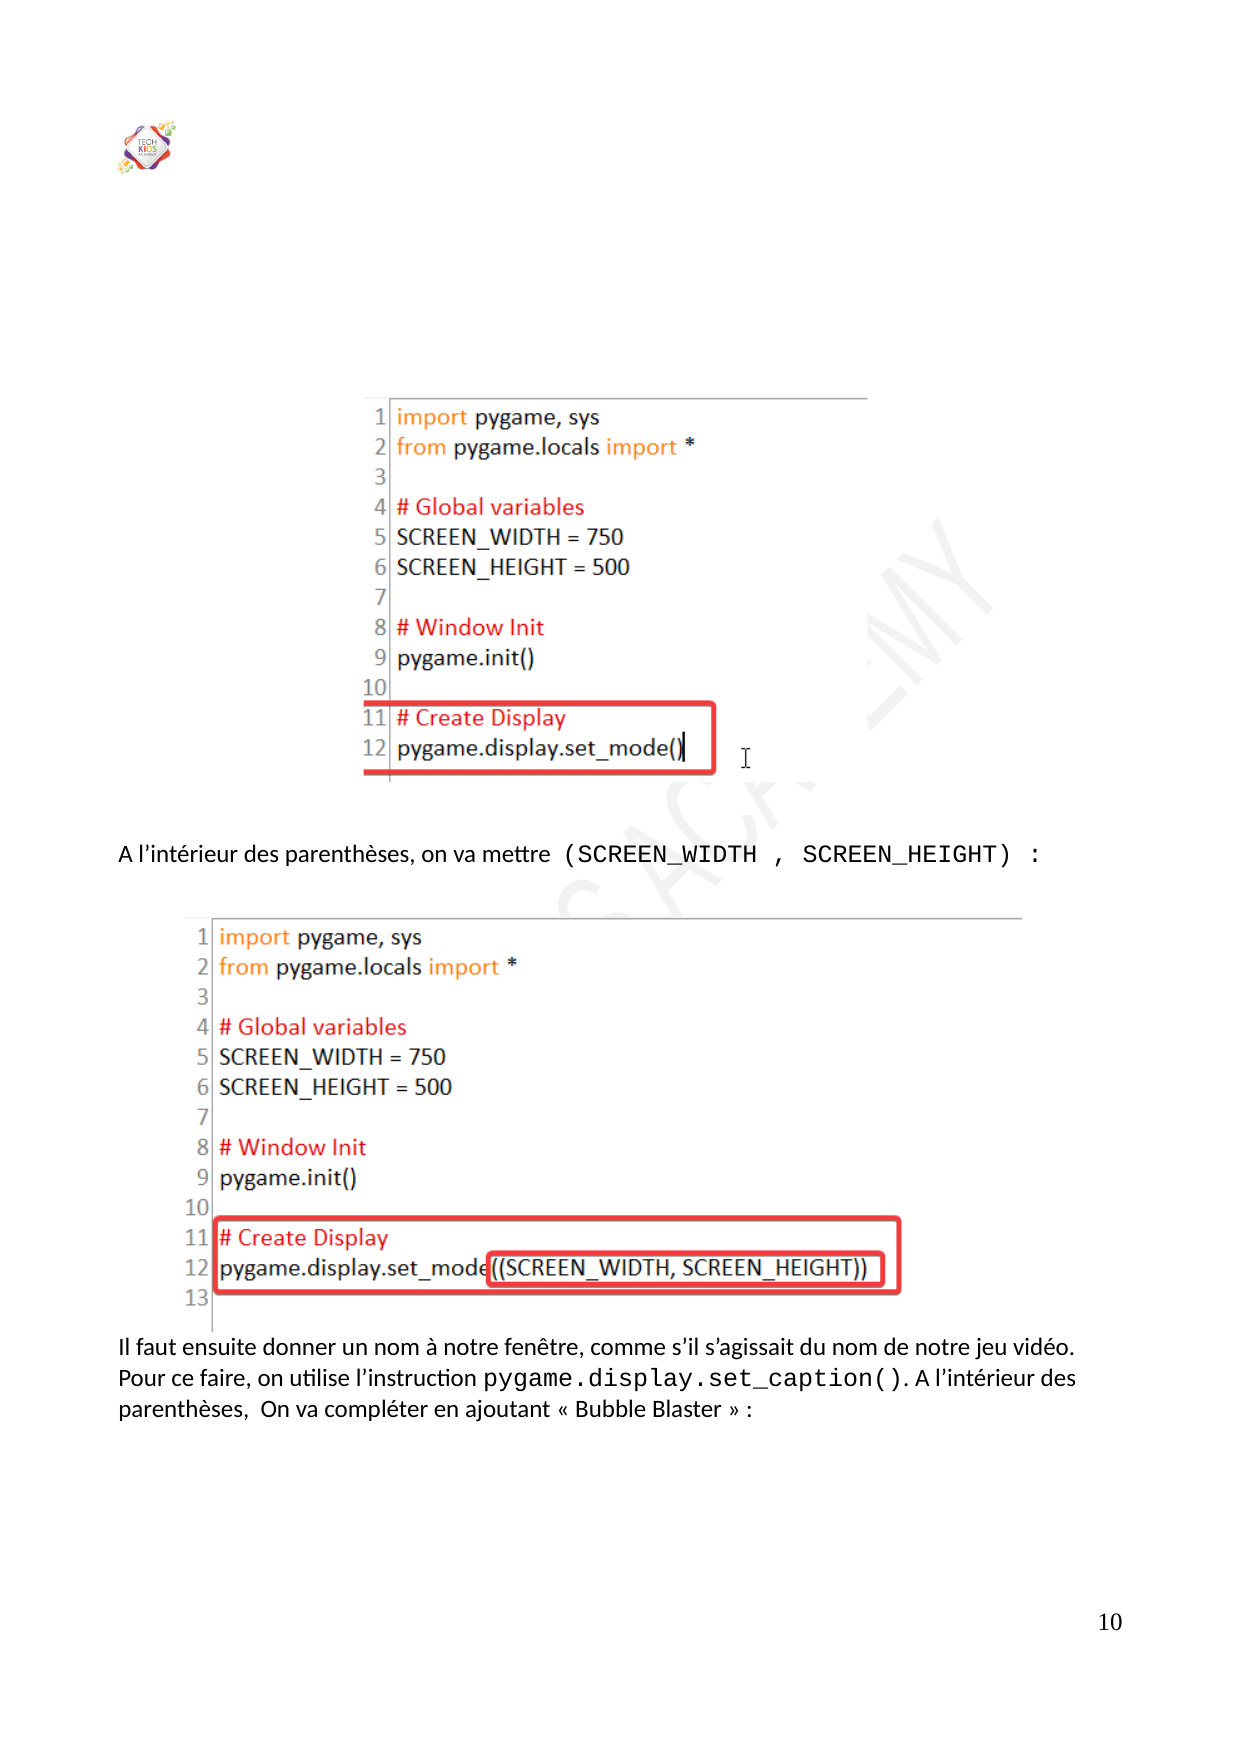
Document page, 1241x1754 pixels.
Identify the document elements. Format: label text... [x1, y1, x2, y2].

text Il faut ensuite donner un nom à notre fenêtre, comme s’il s’agissait du nom de notre jeu vidéo. Pour ce faire, on utilise l’instruction pygame.display.set_caption(). A l’intérieur des parenthèses, On va compléter en ajoutant « Bubble Blaster » : [118, 917, 1122, 1424]
text A l’intérieur des parenthèses, on va mettre (SCREEN_WIDTH , SCREEN_HEIGHT) : [118, 838, 644, 870]
picture [183, 917, 1023, 1332]
text A l’intérieur des parenthèses, on va mettre (SCREEN_WIDTH , SCREEN_HEIGHT) : [695, 838, 1122, 870]
picture [363, 397, 868, 782]
picture [118, 118, 176, 176]
